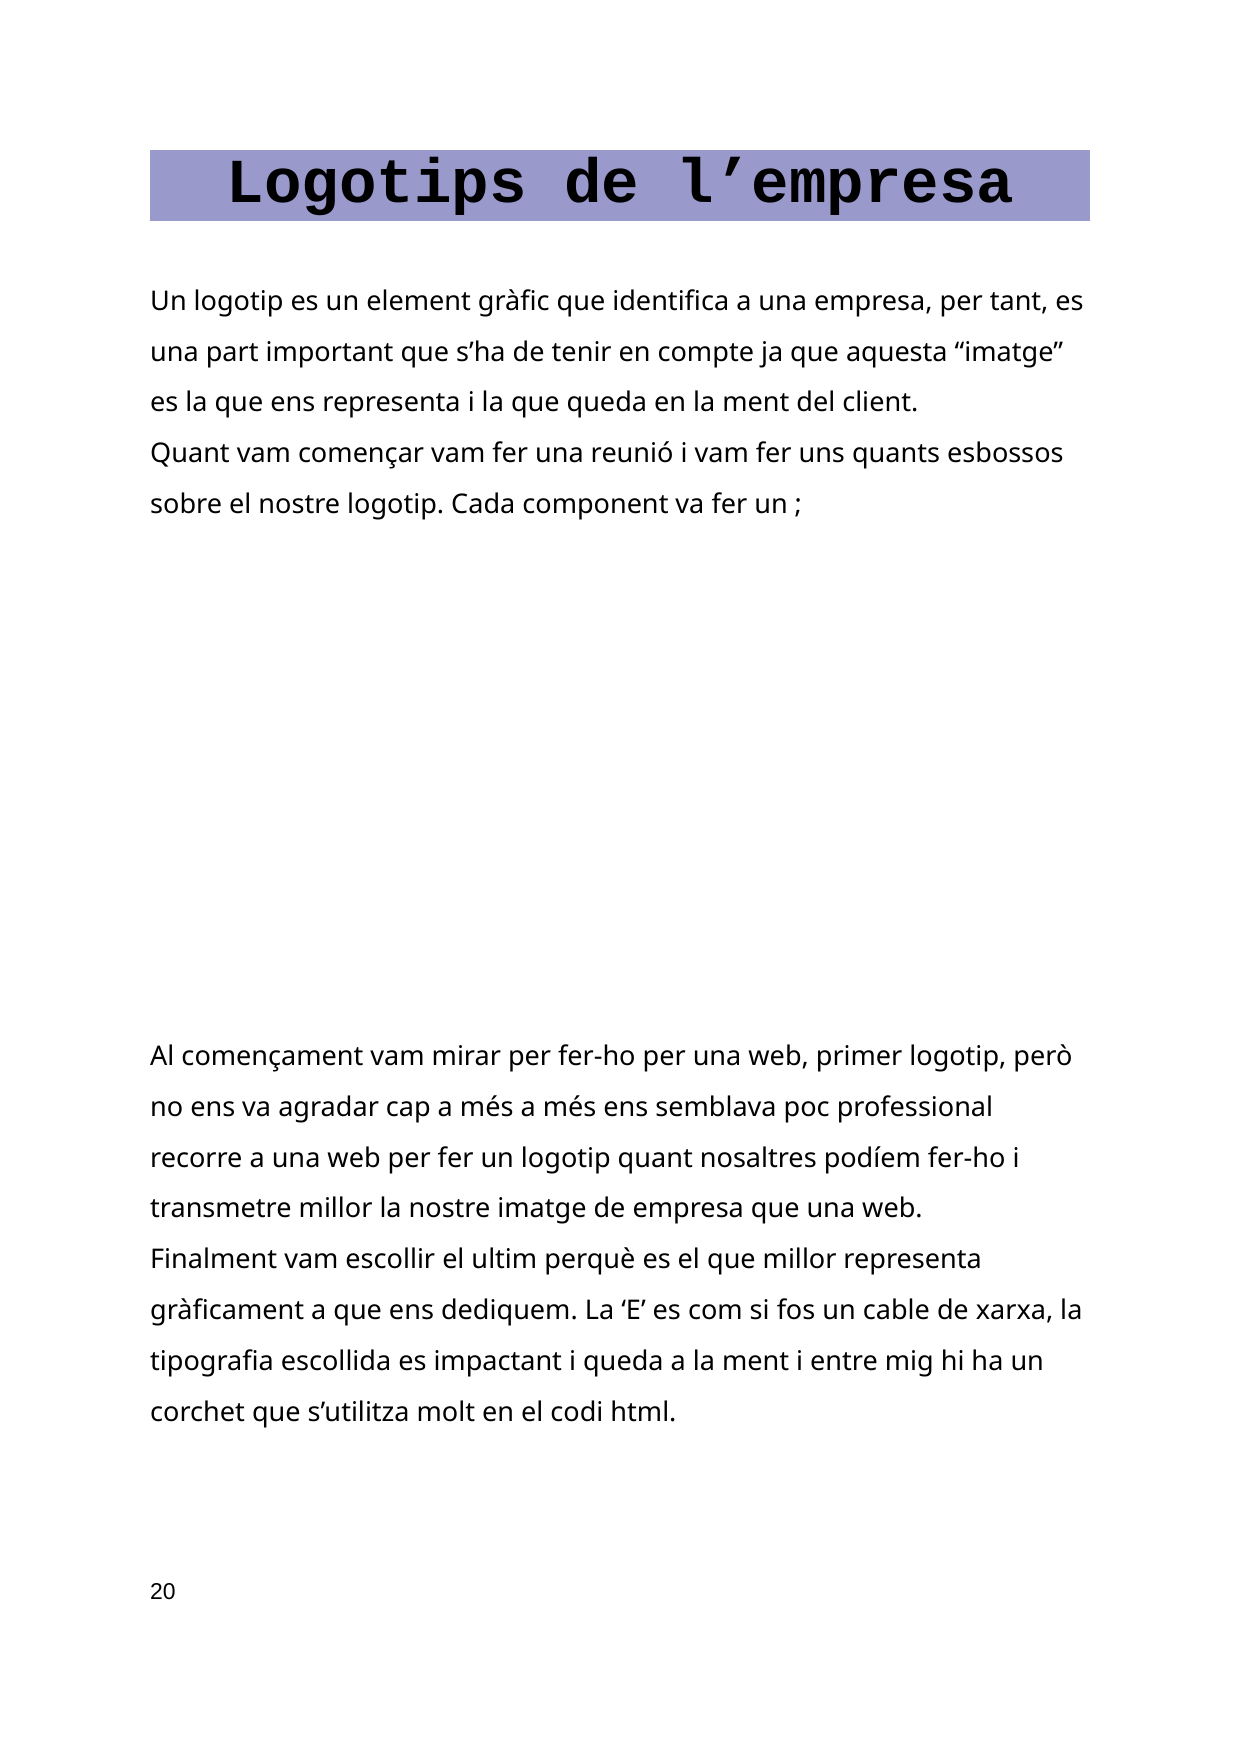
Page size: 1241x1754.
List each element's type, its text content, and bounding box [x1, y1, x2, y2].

text Quant vam començar vam fer una reunió i vam fer uns quants esbossos sobre el nostre logotip. Cada component va fer un ; [150, 434, 1090, 521]
text Al començament vam mirar per fer-ho per una web, primer logotip, però no ens va agradar cap a més a més ens semblava poc professional recorre a una web per fer un logotip quant nosaltres podíem fer-ho i transmetre millor la nostre imatge de empresa que una web. Finalment vam escollir el ultim perquè es el que millor representa gràficament a que ens dediquem. La ‘E’ es com si fos un cable de xarxa, la tipografia escollida es impactant i queda a la ment i entre mig hi ha un corchet que s’utilitza molt en el codi html. [150, 1036, 1090, 1429]
text Logotips de l’empresa [150, 150, 1090, 221]
text Un logotip es un element gràfic que identifica a una empresa, per tant, es una part important que s’ha de tenir en compte ja que aquesta “imatge” es la que ens representa i la que queda en la ment del client. [150, 281, 1090, 420]
